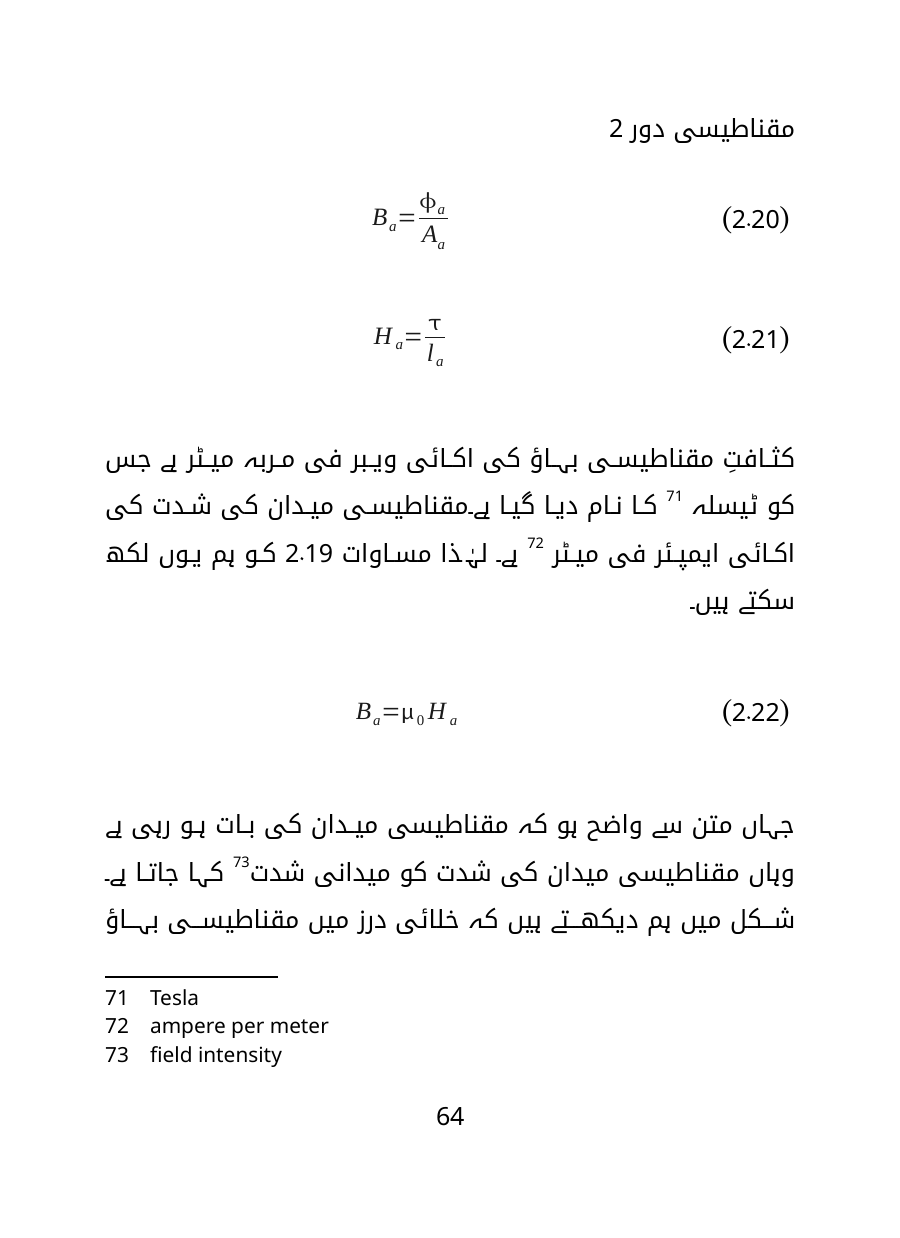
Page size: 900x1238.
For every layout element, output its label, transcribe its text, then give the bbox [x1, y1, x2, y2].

text field intensity [105, 1040, 795, 1068]
text کثافتِ مقناطیسی بہاؤ کی اکائی ویبر فی مربہ میٹر ہے جس کو ٹیسلہ کا نام دیا گیا ہے۔مقناطیسی میدان کی شدت کی اکائی ایمپئر فی میٹر ہے۔ لہٰذا مساوات 2.19 کو ہم یوں لکھ سکتے ہیں۔ [105, 435, 795, 625]
table_header (2.20) [705, 182, 795, 271]
table_header [105, 182, 705, 271]
text Tesla [105, 983, 795, 1012]
table_header [105, 305, 705, 389]
text جہاں متن سے واضح ہو کہ مقناطیسی میدان کی بات ہو رہی ہے وہاں مقناطیسی میدان کی شدت کو میدانی شدت کہا جاتا ہے۔ شکل میں ہم دیکھتے ہیں کہ خلائی درز میں مقناطیسی بہاؤ کی سمت، اکائی سمتیہکی الٹ سمت میں ہے لہٰذا ہم کثافتِ مقناطیسی بہاؤ کو ایک سمتیہ لکھ سکتے ہیں۔ اسی طرح خلائی درز میں مقناطیسی دباؤ اکائی سمتیہکی الٹ سمت میں دباؤ ڈال رہا ہے لہٰذا ہم مقناطیسی دباؤ کی شدت کو لکھ سکتے ہیں۔ لہٰذا اس مساوات کو یوں لکھا جا سکتا ہے۔ [105, 802, 795, 944]
table_header (2.21) [705, 305, 795, 389]
text ampere per meter [105, 1012, 795, 1040]
table_header (2.22) [699, 684, 795, 755]
table_header [105, 684, 699, 755]
